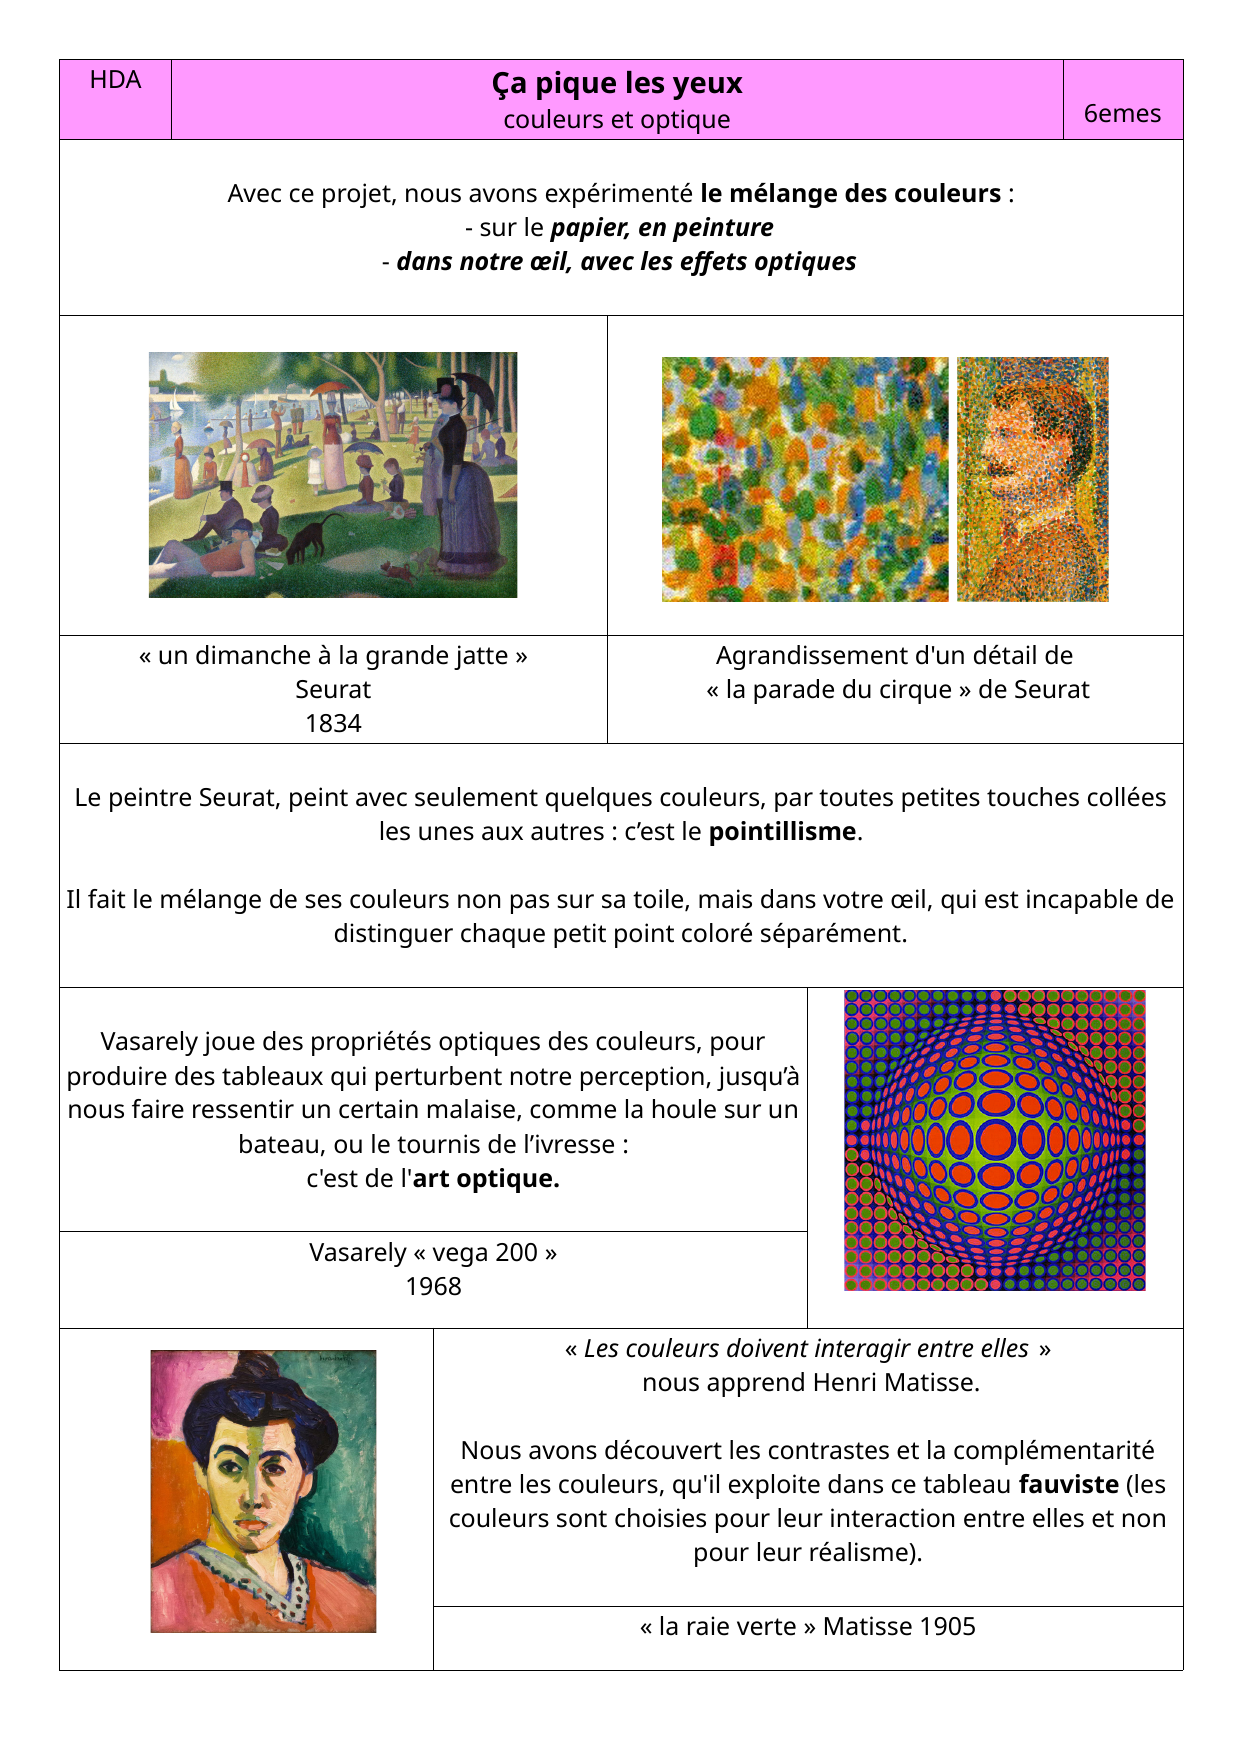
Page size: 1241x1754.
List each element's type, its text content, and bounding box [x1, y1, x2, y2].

table_cell « un dimanche à la grande jatte » Seurat 1834 [60, 636, 607, 743]
table_cell Agrandissement d'un détail de « la parade du cirque » de Seurat [608, 636, 1183, 743]
table_header HDA [60, 60, 171, 139]
table_cell [60, 598, 607, 634]
table_cell Avec ce projet, nous avons expérimenté le mélange des couleurs : - sur le papier, en peinture - dans notre œil, avec les effets optiques [60, 140, 1183, 315]
table_cell Vasarely joue des propriétés optiques des couleurs, pour produire des tableaux qui perturbent notre perception, jusqu’à nous faire ressentir un certain malaise, comme la houle sur un bateau, ou le tournis de l’ivresse : c'est de l'art optique. [60, 988, 807, 1231]
picture [148, 352, 518, 598]
table_header 6emes [1064, 60, 1183, 139]
picture [150, 1350, 377, 1633]
table_cell [608, 316, 1183, 634]
picture [844, 990, 1146, 1291]
table_cell « la raie verte » Matisse 1905 [434, 1607, 1183, 1669]
table_cell Vasarely « vega 200 » 1968 [60, 1232, 807, 1327]
table_cell Le peintre Seurat, peint avec seulement quelques couleurs, par toutes petites touches collées les unes aux autres : c’est le pointillisme. Il fait le mélange de ses couleurs non pas sur sa toile, mais dans votre œil, qui est incapable de distinguer chaque petit point coloré séparément. [60, 744, 1183, 987]
table_cell « Les couleurs doivent interagir entre elles » nous apprend Henri Matisse. Nous avons découvert les contrastes et la complémentarité entre les couleurs, qu'il exploite dans ce tableau fauviste (les couleurs sont choisies pour leur interaction entre elles et non pour leur réalisme). [434, 1329, 1183, 1606]
table_header Ça pique les yeux couleurs et optique [172, 60, 1063, 139]
table_cell [60, 1633, 433, 1669]
table_cell [60, 316, 607, 597]
picture [662, 357, 1109, 602]
table_cell [60, 1329, 433, 1632]
table_cell [808, 988, 1183, 1327]
